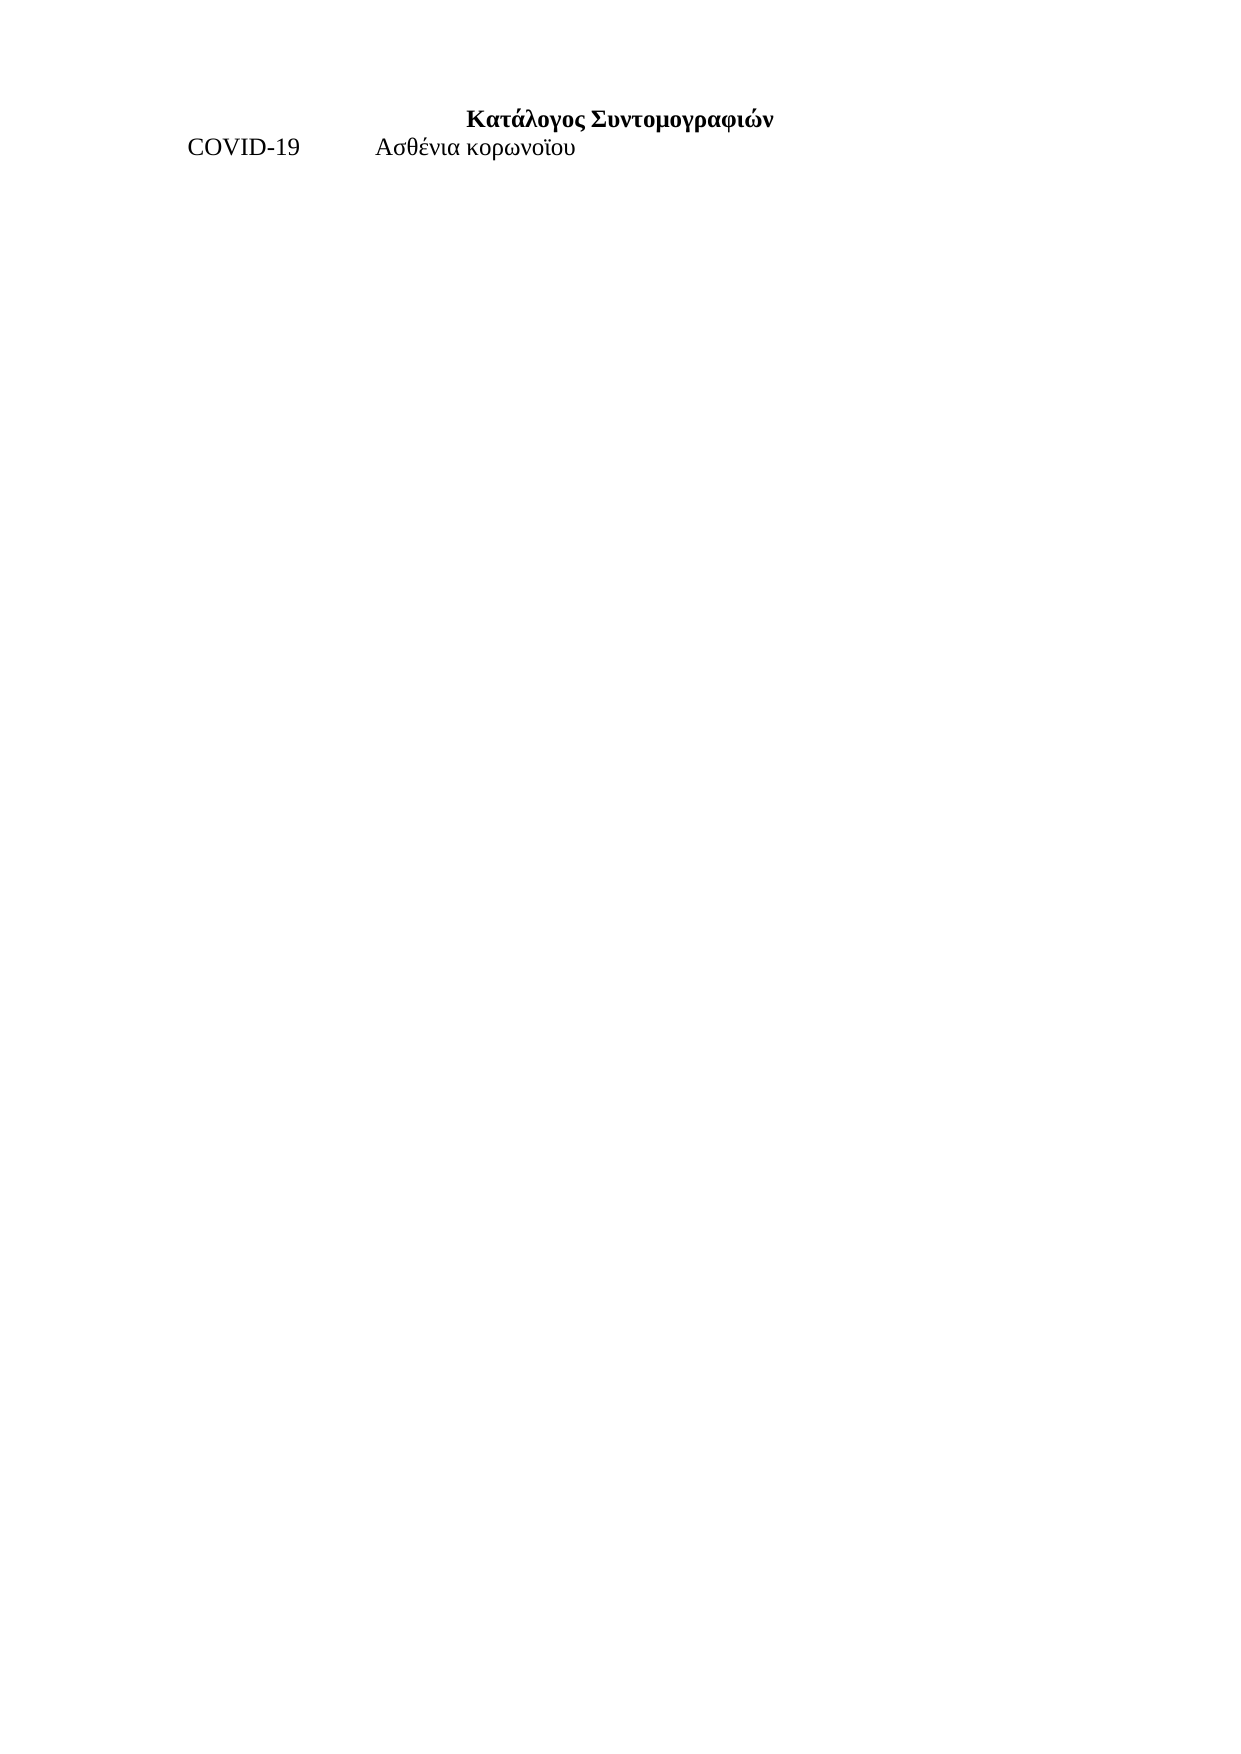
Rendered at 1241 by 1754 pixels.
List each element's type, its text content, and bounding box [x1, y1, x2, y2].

text Κατάλογος Συντομογραφιών [187, 104, 1053, 132]
text COVID-19 Ασθένια κορωνοϊου [187, 132, 1053, 161]
